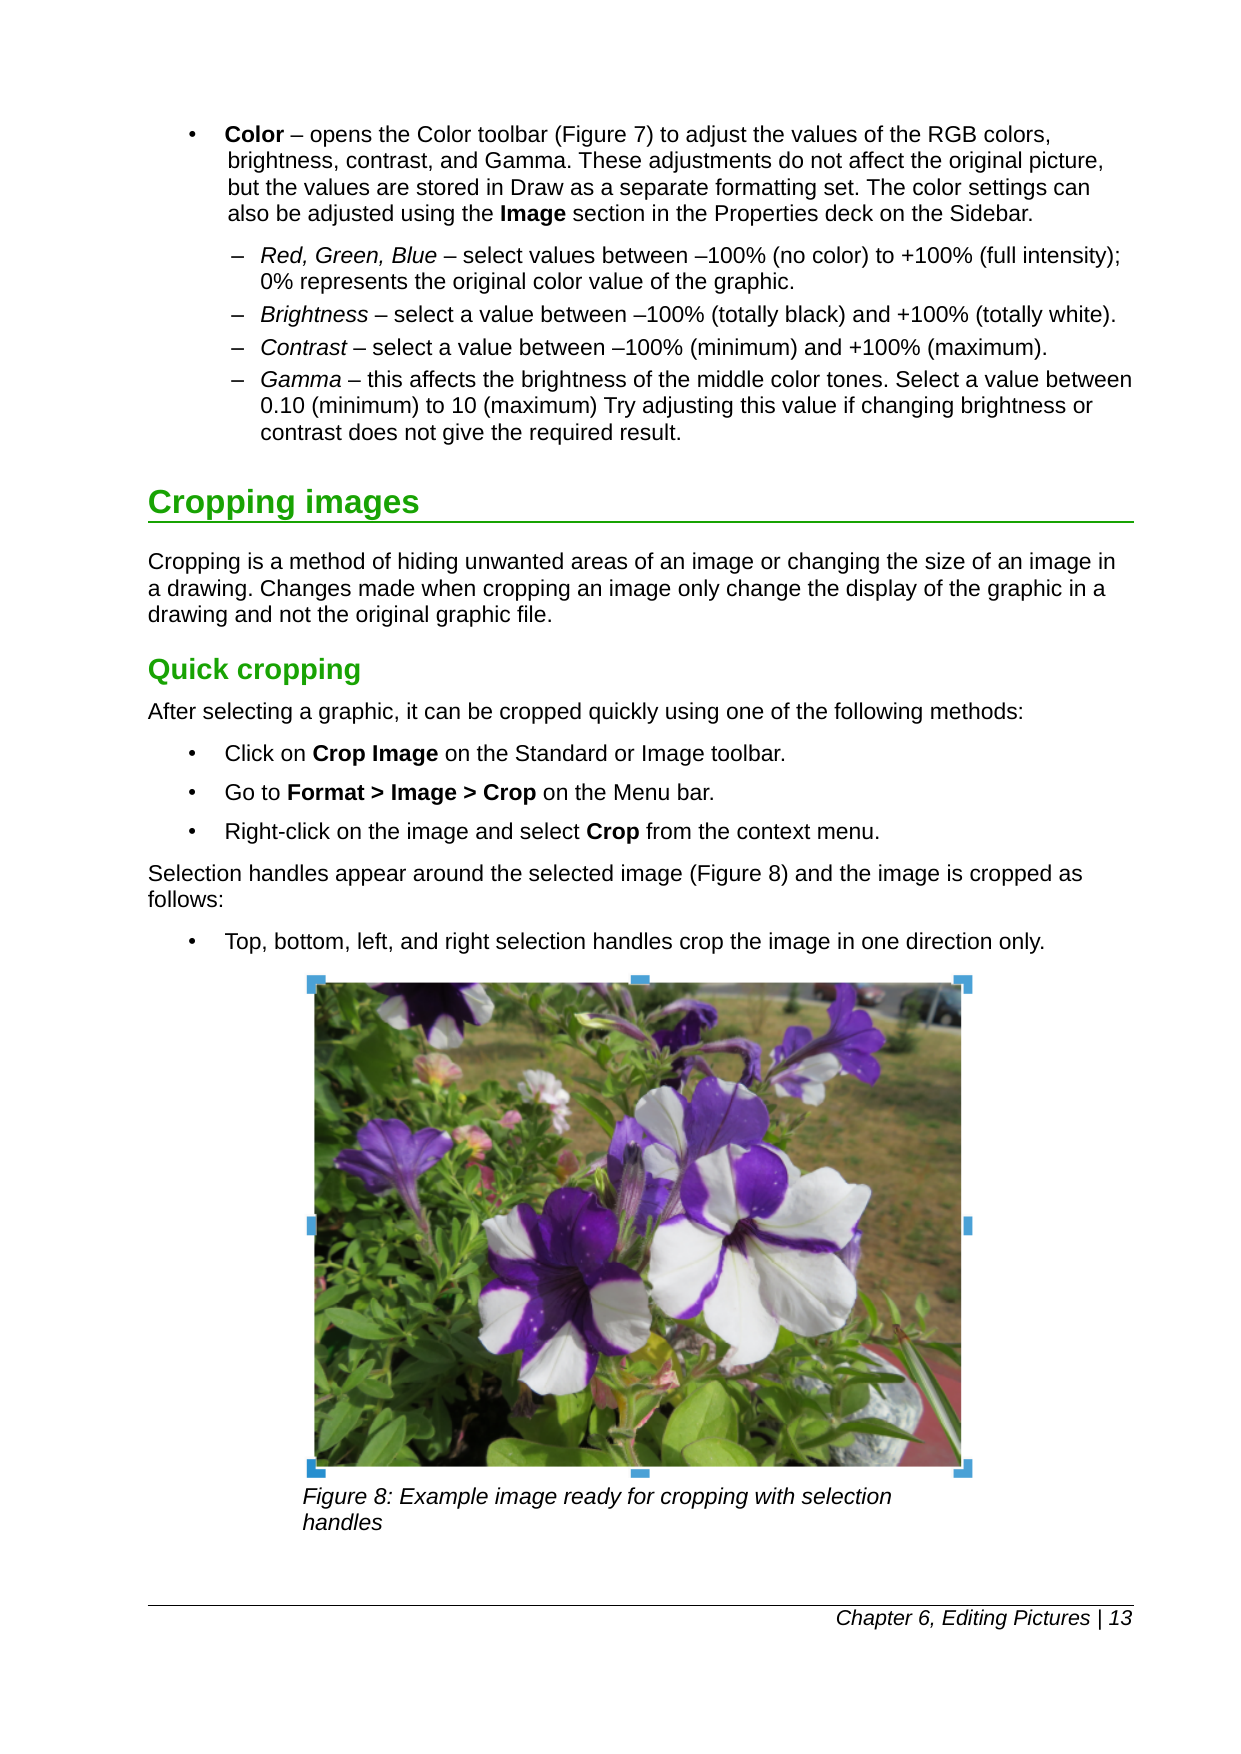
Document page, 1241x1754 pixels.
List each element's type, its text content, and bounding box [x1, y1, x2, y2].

subtitle Cropping images [148, 483, 1134, 521]
list Go to Format > Image > Crop on the Menu bar. [185, 776, 1134, 805]
list Contrast – select a value between –100% (minimum) and +100% (maximum). [231, 333, 1134, 360]
list Red, Green, Blue – select values between –100% (no color) to +100% (full intensity); 0% represents the original color value of the graphic. [231, 242, 1134, 294]
text Selection handles appear around the selected image (Figure 8) and the image is cropped as follows: [148, 859, 1134, 912]
list Click on Crop Image on the Standard or Image toolbar. [185, 737, 1134, 766]
list Top, bottom, left, and right selection handles crop the image in one direction only. [185, 925, 1134, 957]
text Figure 8: Example image ready for cropping with selection handles [302, 1483, 979, 1536]
list Brightness – select a value between –100% (totally black) and +100% (totally white). [231, 301, 1134, 327]
list After selecting a graphic, it can be cropped quickly using one of the following methods: [148, 698, 1134, 724]
text Cropping is a method of hiding unwanted areas of an image or changing the size of an image in a drawing. Changes made when cropping an image only change the display of the graphic in a drawing and not the original graphic file. [148, 548, 1134, 627]
list Right-click on the image and select Crop from the context menu. [185, 815, 1134, 847]
subtitle Quick cropping [148, 652, 1134, 686]
picture [302, 969, 980, 1483]
list Gamma – this affects the brightness of the middle color tones. Select a value between 0.10 (minimum) to 10 (maximum) Try adjusting this value if changing brightness or contrast does not give the required result. [231, 366, 1134, 445]
list Color – opens the Color toolbar (Figure 7) to adjust the values of the RGB colors, brightness, contrast, and Gamma. These adjustments do not affect the original picture, but the values are stored in Draw as a separate formatting set. The color settings can also be adjusted using the Image section in the Properties deck on the Sidebar. [185, 118, 1134, 229]
